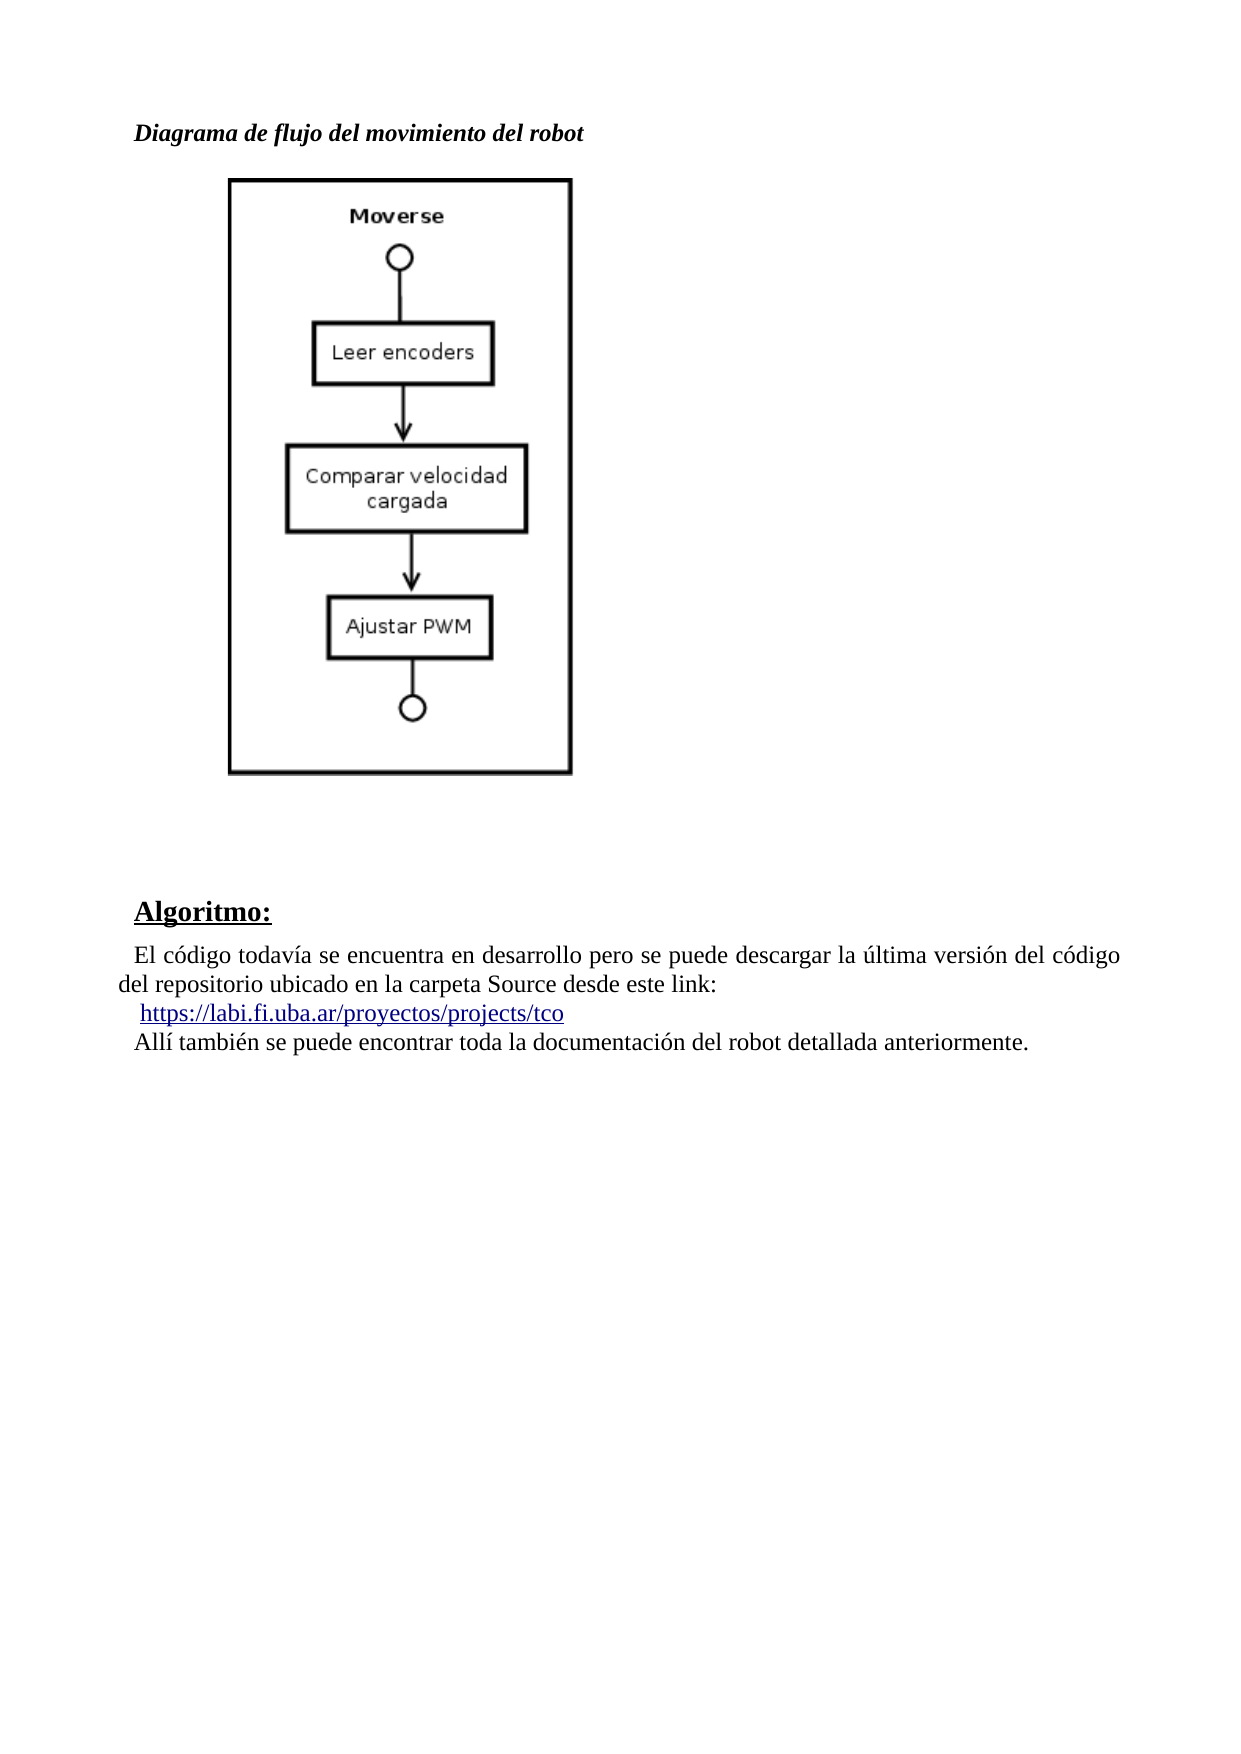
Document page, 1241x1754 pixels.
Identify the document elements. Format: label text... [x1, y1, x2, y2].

picture [227, 178, 574, 776]
text https://labi.fi.uba.ar/proyectos/projects/tco [118, 998, 1122, 1027]
text Allí también se puede encontrar toda la documentación del robot detallada anteriormente. [118, 1027, 1122, 1055]
text Diagrama de flujo del movimiento del robot [118, 118, 1122, 147]
text El código todavía se encuentra en desarrollo pero se puede descargar la última versión del código del repositorio ubicado en la carpeta Source desde este link: [118, 940, 1122, 998]
text Algoritmo: [118, 894, 1122, 928]
